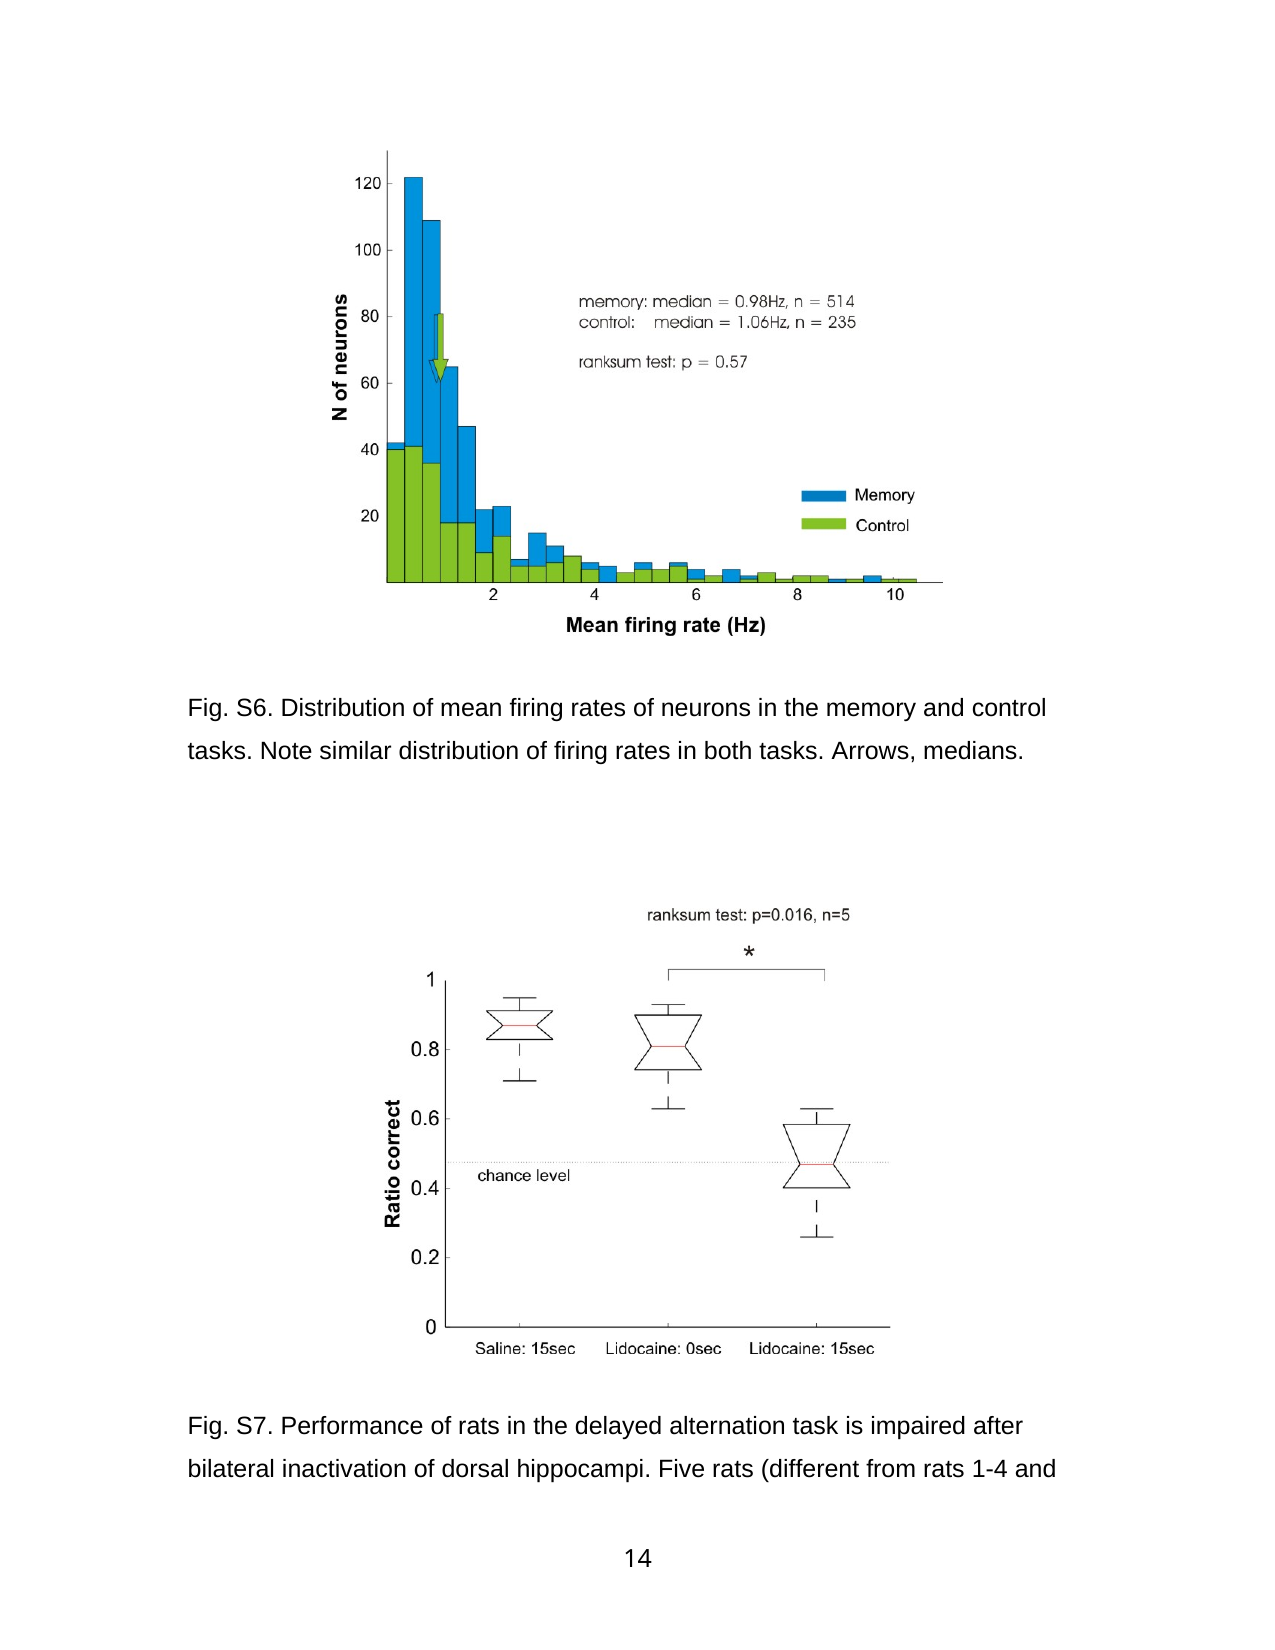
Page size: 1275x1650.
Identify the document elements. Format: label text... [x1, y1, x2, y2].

text Fig. S7. Performance of rats in the delayed alternation task is impaired after bilateral inactivation of dorsal hippocampi. Five rats (different from rats 1-4 and [187, 1411, 1087, 1483]
picture [332, 150, 943, 636]
text Fig. S6. Distribution of mean firing rates of neurons in the memory and control tasks. Note similar distribution of firing rates in both tasks. Arrows, medians. [187, 693, 1087, 764]
picture [384, 908, 891, 1354]
